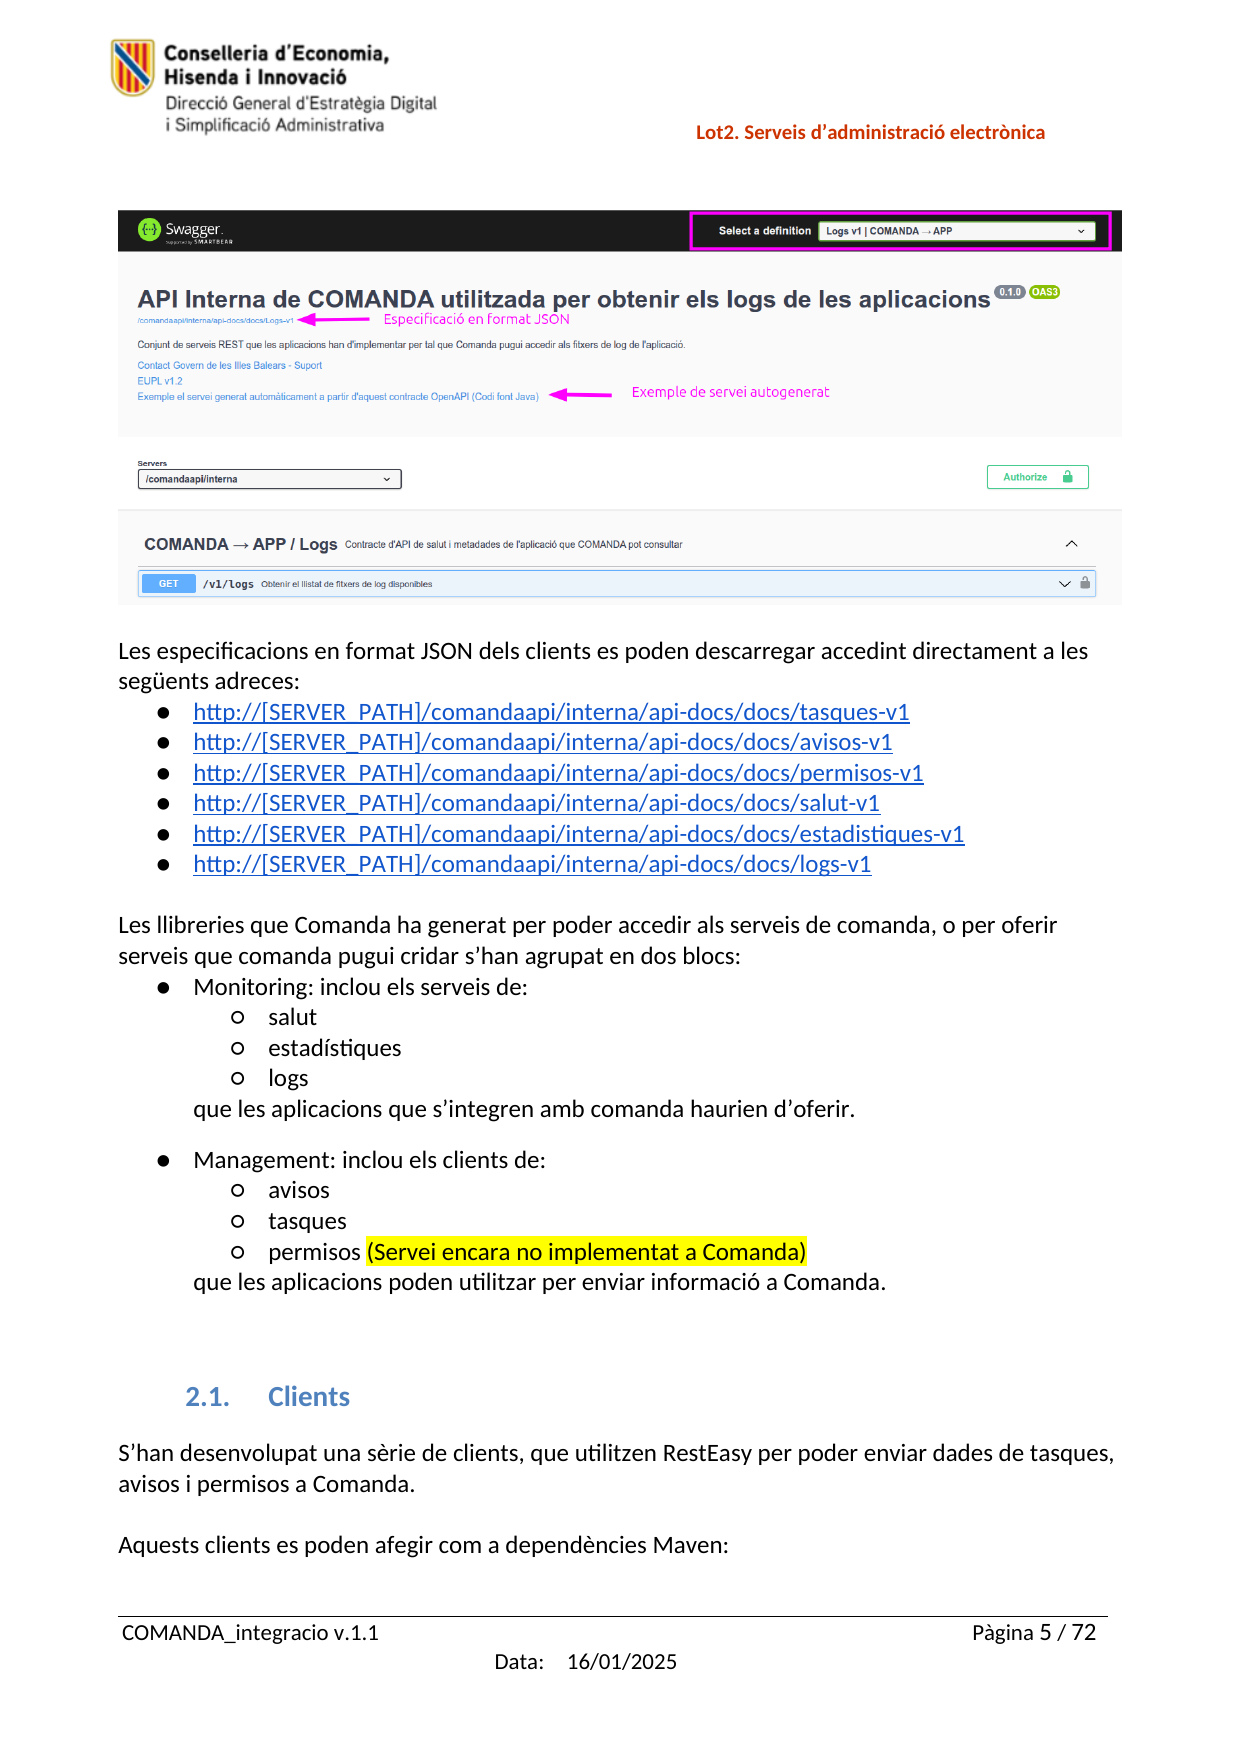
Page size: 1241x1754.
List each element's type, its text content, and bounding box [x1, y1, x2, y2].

list http://[SERVER_PATH]/comandaapi/interna/api-docs/docs/estadistiques-v1 [156, 818, 1122, 848]
list tasques [231, 1205, 1122, 1236]
text que les aplicacions poden utilitzar per enviar informació a Comanda. [193, 1266, 1122, 1297]
text que les aplicacions que s’integren amb comanda haurien d’oferir. [193, 1093, 1122, 1123]
list salut [231, 1001, 1122, 1032]
picture [100, 26, 467, 156]
text Les llibreries que Comanda ha generat per poder accedir als serveis de comanda, o per oferir serveis que comanda pugui cridar s’han agrupat en dos blocs: [118, 909, 1122, 971]
subtitle Clients [230, 1378, 1122, 1414]
list permisos (Servei encara no implementat a Comanda) [231, 1236, 1122, 1266]
list estadístiques [231, 1032, 1122, 1062]
list http://[SERVER_PATH]/comandaapi/interna/api-docs/docs/avisos-v1 [156, 726, 1122, 757]
list Monitoring: inclou els serveis de: [156, 971, 1122, 1001]
list http://[SERVER_PATH]/comandaapi/interna/api-docs/docs/logs-v1 [156, 848, 1122, 879]
list avisos [231, 1174, 1122, 1205]
list http://[SERVER_PATH]/comandaapi/interna/api-docs/docs/permisos-v1 [156, 757, 1122, 787]
list Management: inclou els clients de: [156, 1144, 1122, 1174]
text Aquests clients es poden afegir com a dependències Maven: [118, 1529, 1122, 1560]
list logs [231, 1062, 1122, 1093]
text Les especificacions en format JSON dels clients es poden descarregar accedint directament a les següents adreces: [118, 635, 1122, 696]
list http://[SERVER_PATH]/comandaapi/interna/api-docs/docs/salut-v1 [156, 787, 1122, 818]
picture [118, 210, 1122, 605]
text S’han desenvolupat una sèrie de clients, que utilitzen RestEasy per poder enviar dades de tasques, avisos i permisos a Comanda. [118, 1438, 1122, 1499]
list http://[SERVER_PATH]/comandaapi/interna/api-docs/docs/tasques-v1 [156, 696, 1122, 726]
